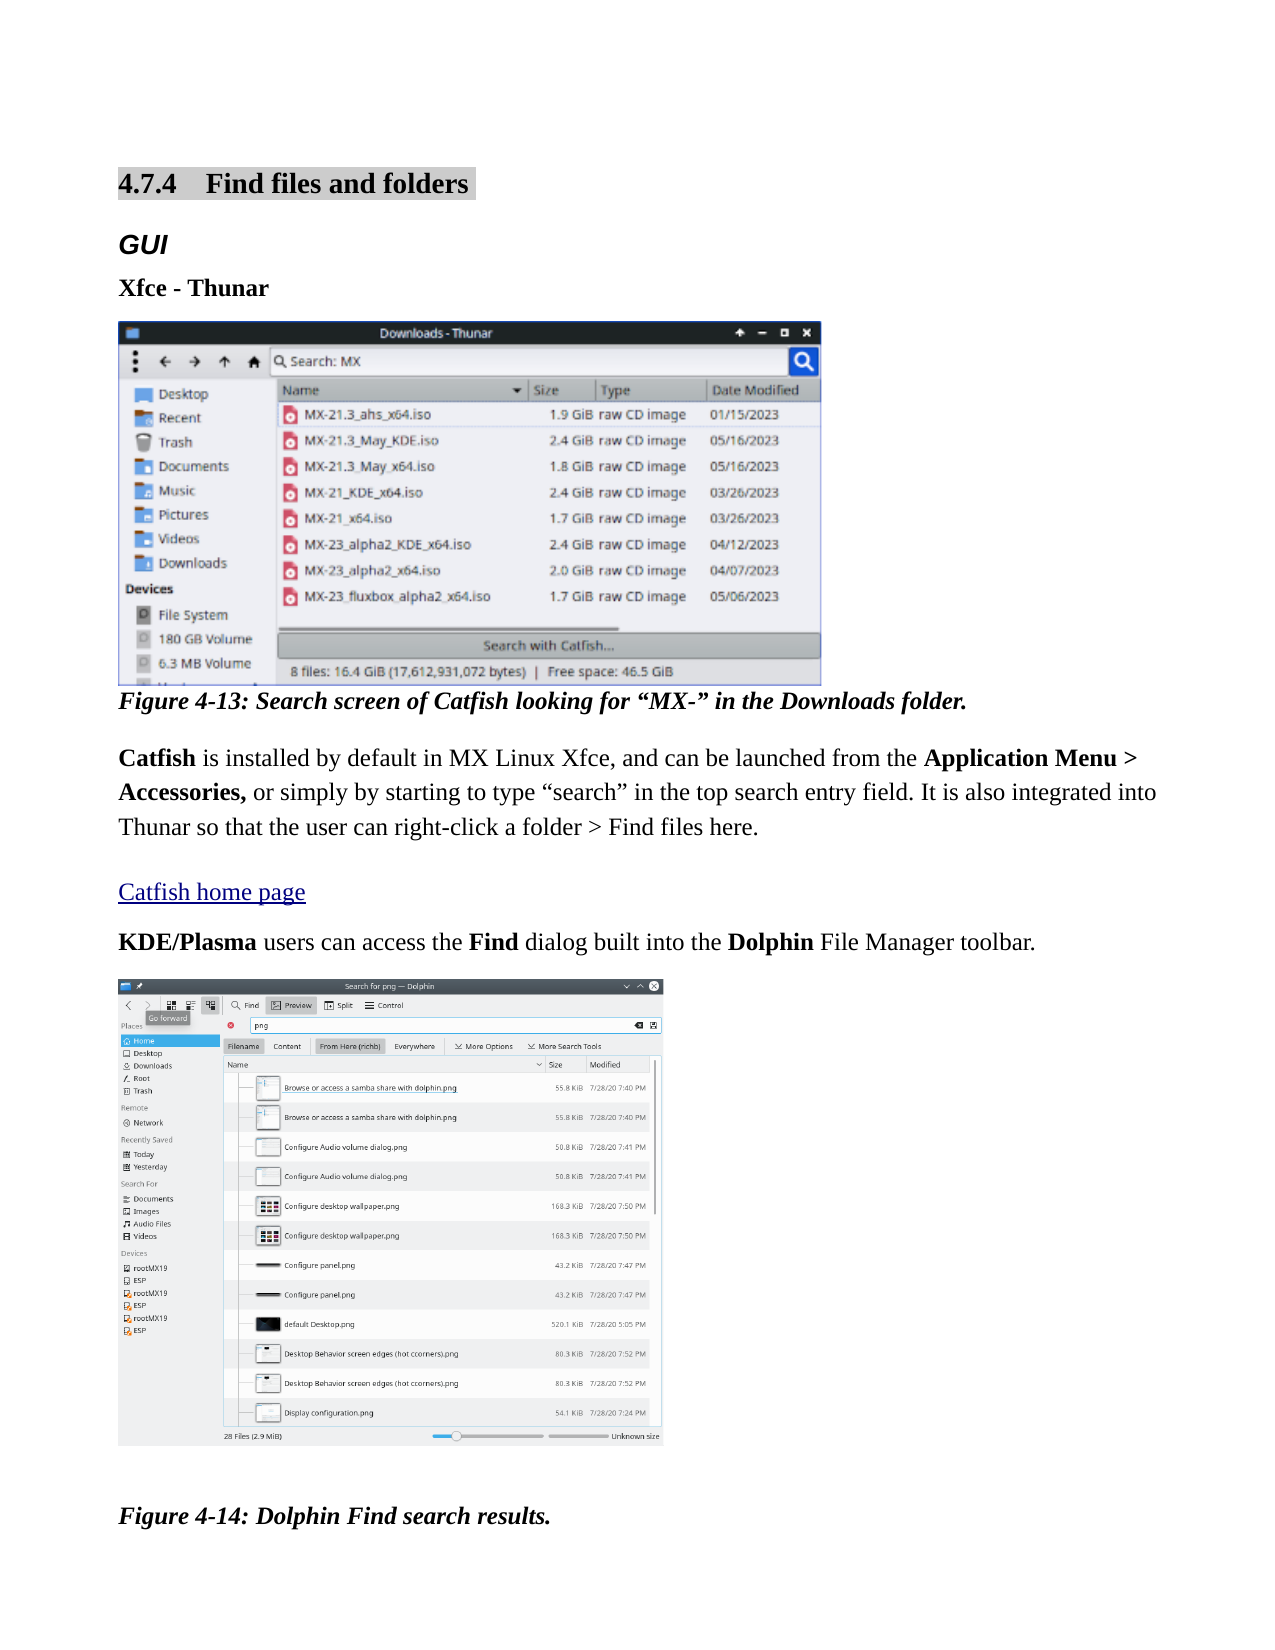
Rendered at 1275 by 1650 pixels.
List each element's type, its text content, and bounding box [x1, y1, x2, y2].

subtitle GUI [118, 228, 1157, 260]
text Catfish is installed by default in MX Linux Xfce, and can be launched from the Application Menu > Accessories, or simply by starting to type “search” in the top search entry field. It is also integrated into Thunar so that the user can right-click a folder > Find files here. [118, 743, 1157, 840]
text Catfish home page [118, 877, 1157, 906]
text Figure 4-13: Search screen of Catfish looking for “MX-” in the Downloads folder. [118, 334, 1157, 714]
text Xfce - Thunar [118, 273, 1157, 301]
text KDE/Plasma users can access the Find dialog built into the Dolphin File Manager toolbar. [118, 927, 1157, 956]
text Figure 4-14: Dolphin Find search results. [118, 1501, 1157, 1530]
picture [118, 321, 822, 686]
subtitle 4.7.4 Find files and folders [118, 167, 1157, 200]
picture [118, 979, 664, 1446]
